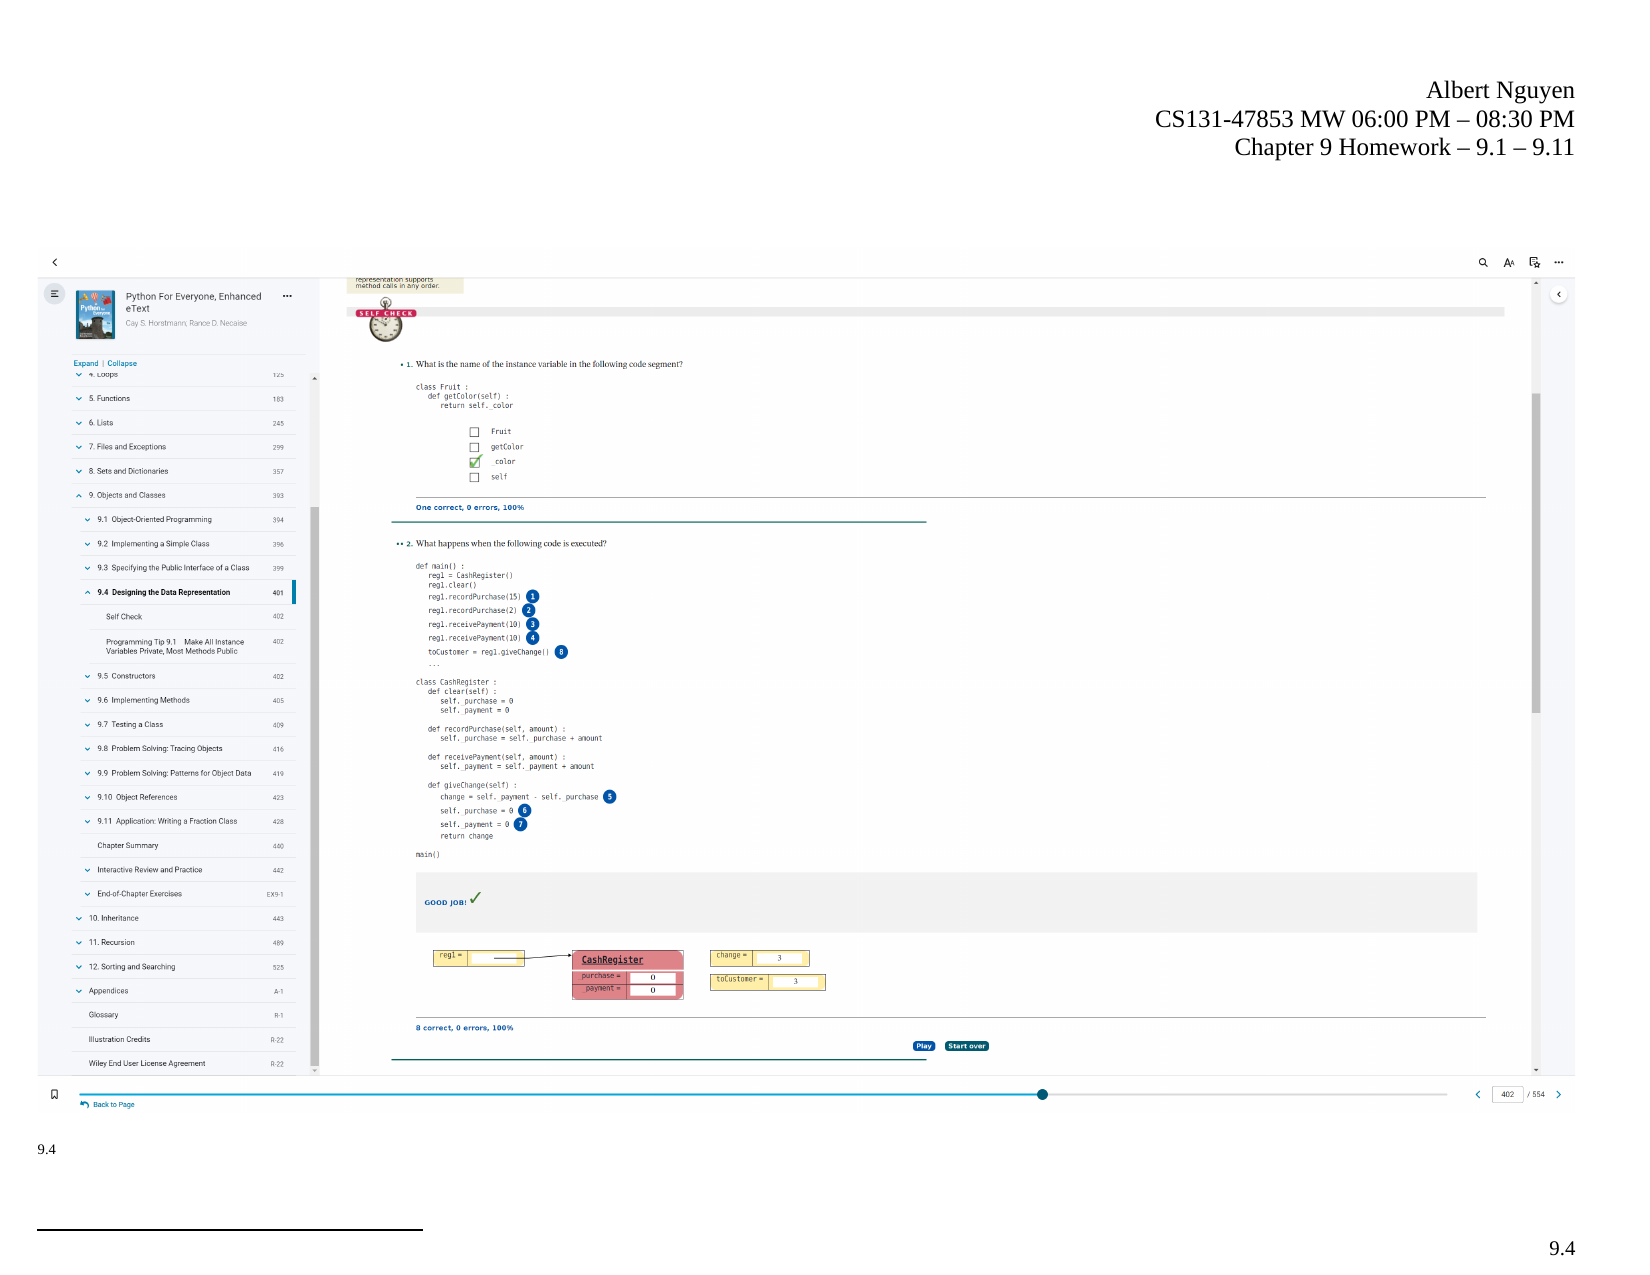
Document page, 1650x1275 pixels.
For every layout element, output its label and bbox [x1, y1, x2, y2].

picture [37, 247, 1575, 1113]
